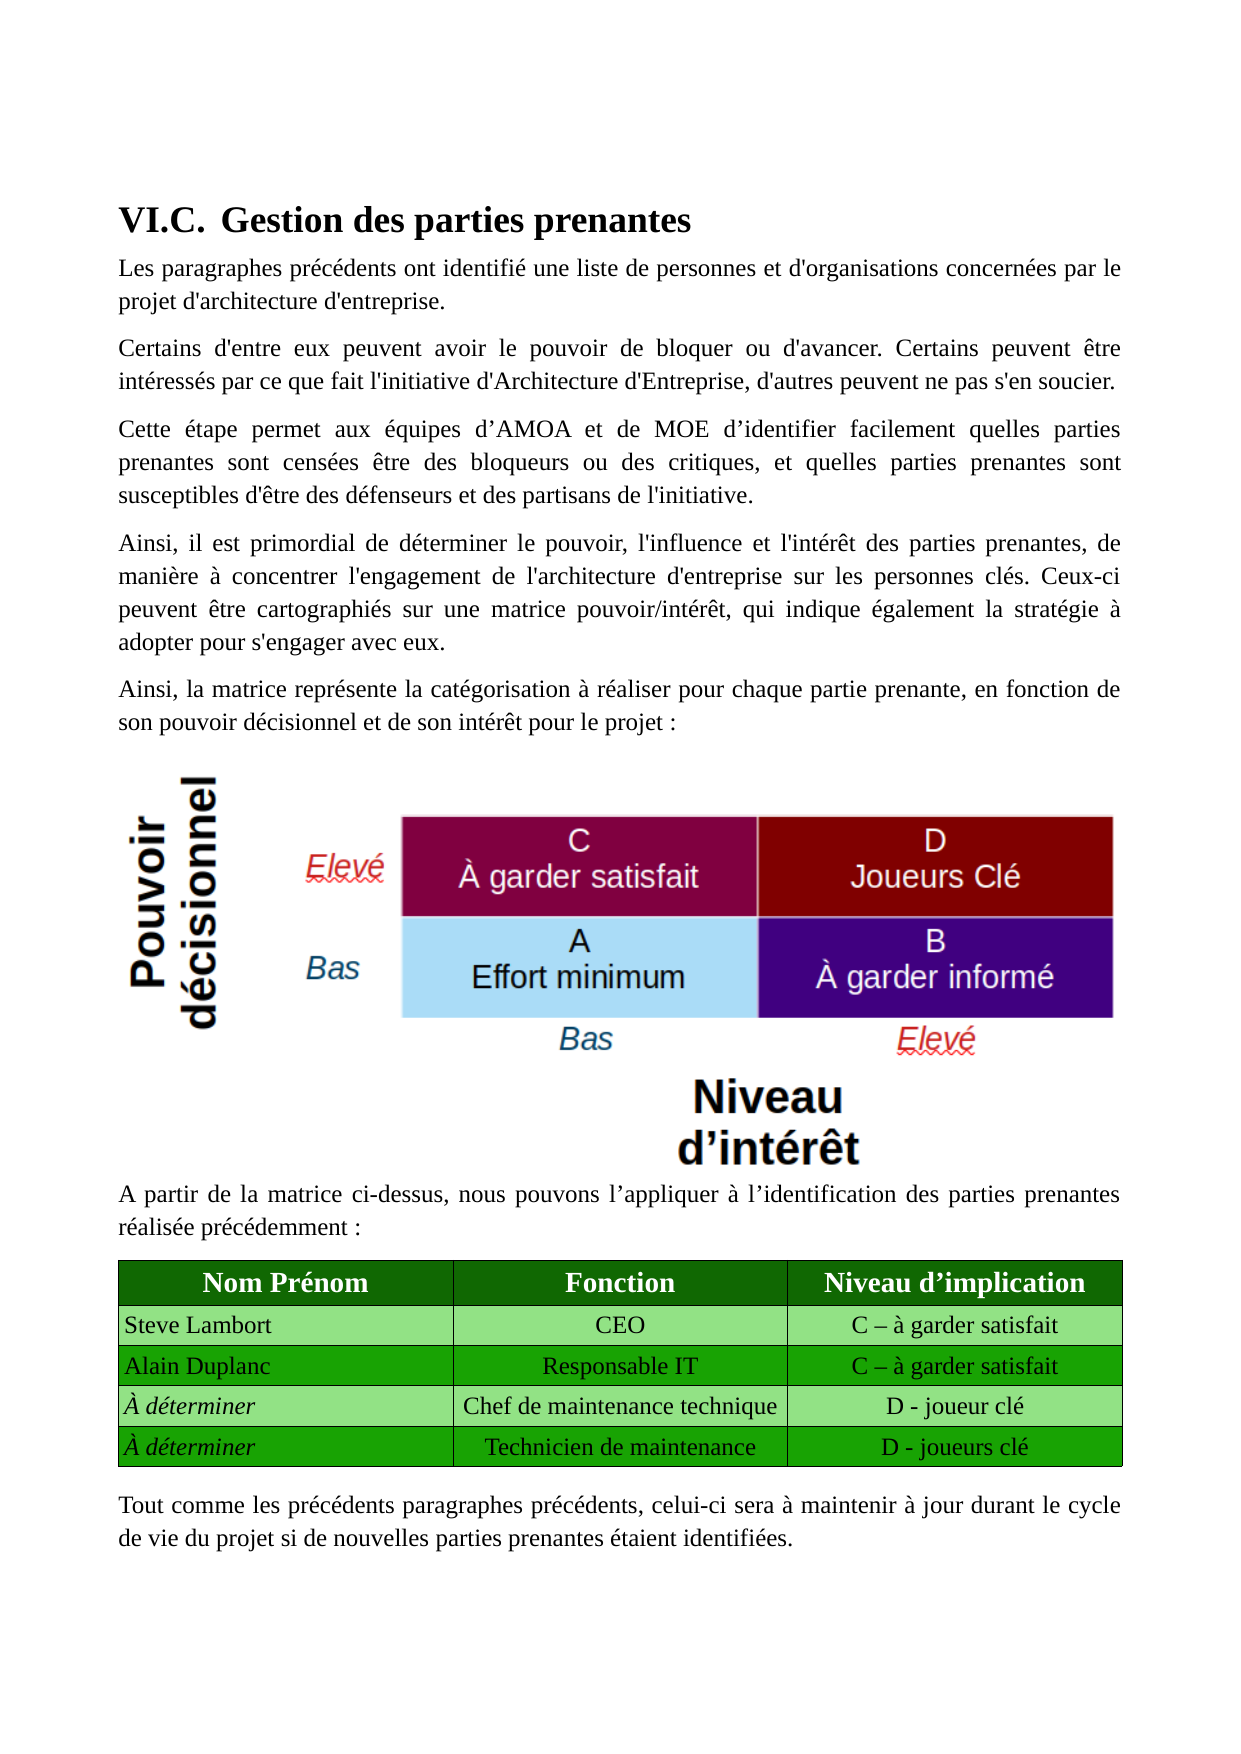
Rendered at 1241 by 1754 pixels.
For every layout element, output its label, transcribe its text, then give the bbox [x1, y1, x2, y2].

text Les paragraphes précédents ont identifié une liste de personnes et d'organisations concernées par le projet d'architecture d'entreprise. [118, 253, 1122, 314]
table_cell D - joueur clé [788, 1386, 1122, 1426]
table_cell Responsable IT [454, 1346, 787, 1385]
table_cell Chef de maintenance technique [454, 1386, 787, 1426]
table_cell C – à garder satisfait [788, 1346, 1122, 1385]
text Ainsi, la matrice représente la catégorisation à réaliser pour chaque partie prenante, en fonction de son pouvoir décisionnel et de son intérêt pour le projet : [118, 674, 1122, 736]
table_cell Steve Lambort [119, 1306, 453, 1345]
text Ainsi, il est primordial de déterminer le pouvoir, l'influence et l'intérêt des parties prenantes, de manière à concentrer l'engagement de l'architecture d'entreprise sur les personnes clés. Ceux-ci peuvent être cartographiés sur une matrice pouvoir/intérêt, qui indique également la stratégie à adopter pour s'engager avec eux. [118, 528, 1122, 656]
table_cell CEO [454, 1306, 787, 1345]
text Certains d'entre eux peuvent avoir le pouvoir de bloquer ou d'avancer. Certains peuvent être intéressés par ce que fait l'initiative d'Architecture d'Entreprise, d'autres peuvent ne pas s'en soucier. [118, 333, 1122, 395]
table_header Niveau d’implication [788, 1261, 1122, 1305]
table_cell À déterminer [119, 1386, 453, 1426]
table_cell C – à garder satisfait [788, 1306, 1122, 1345]
table_cell À déterminer [119, 1427, 453, 1466]
picture [118, 755, 1123, 1175]
text A partir de la matrice ci-dessus, nous pouvons l’appliquer à l’identification des parties prenantes réalisée précédemment : [118, 1175, 1122, 1241]
text Tout comme les précédents paragraphes précédents, celui-ci sera à maintenir à jour durant le cycle de vie du projet si de nouvelles parties prenantes étaient identifiées. [118, 1490, 1122, 1552]
table_header Nom Prénom [119, 1261, 453, 1305]
table_cell Technicien de maintenance [454, 1427, 787, 1466]
table_cell D - joueurs clé [788, 1427, 1122, 1466]
table_header Fonction [454, 1261, 787, 1305]
subtitle Gestion des parties prenantes [118, 197, 1122, 240]
text Cette étape permet aux équipes d’AMOA et de MOE d’identifier facilement quelles parties prenantes sont censées être des bloqueurs ou des critiques, et quelles parties prenantes sont susceptibles d'être des défenseurs et des partisans de l'initiative. [118, 414, 1122, 509]
table_cell Alain Duplanc [119, 1346, 453, 1385]
